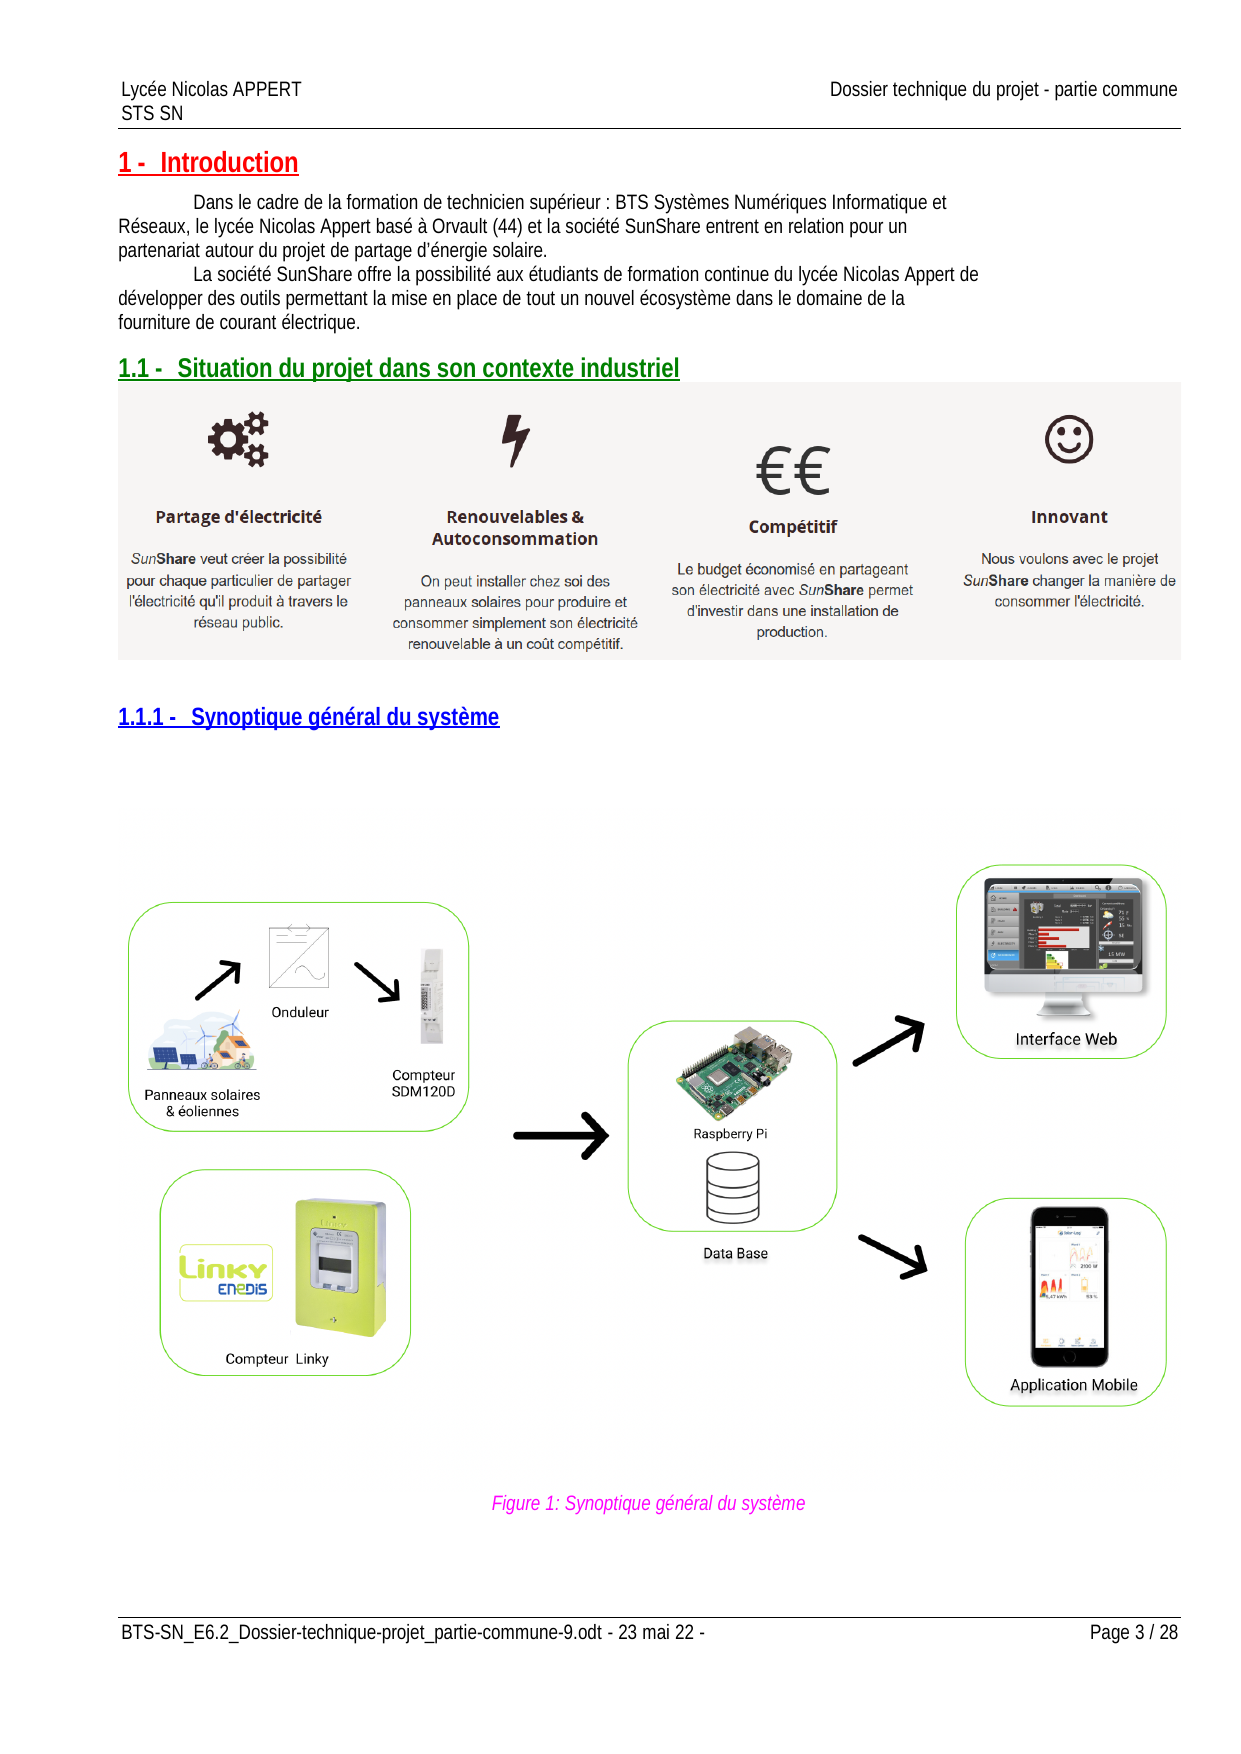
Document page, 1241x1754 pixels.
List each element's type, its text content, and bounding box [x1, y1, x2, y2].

text Réseaux, le lycée Nicolas Appert basé à Orvault (44) et la société SunShare entrent en relation pour un [118, 214, 1181, 238]
subtitle Situation du projet dans son contexte industriel [118, 352, 1181, 382]
subtitle Synoptique général du système [118, 701, 1181, 730]
picture [118, 808, 1182, 1492]
text fourniture de courant électrique. [118, 310, 1181, 334]
text partenariat autour du projet de partage d’énergie solaire. [118, 238, 1181, 262]
subtitle Introduction [118, 145, 1181, 178]
text Figure 1: Synoptique général du système [118, 1492, 1181, 1515]
text développer des outils permettant la mise en place de tout un nouvel écosystème dans le domaine de la [118, 286, 1181, 310]
text Dans le cadre de la formation de technicien supérieur : BTS Systèmes Numériques Informatique et [118, 190, 1181, 214]
text La société SunShare offre la possibilité aux étudiants de formation continue du lycée Nicolas Appert de [118, 262, 1181, 286]
picture [118, 382, 1182, 660]
